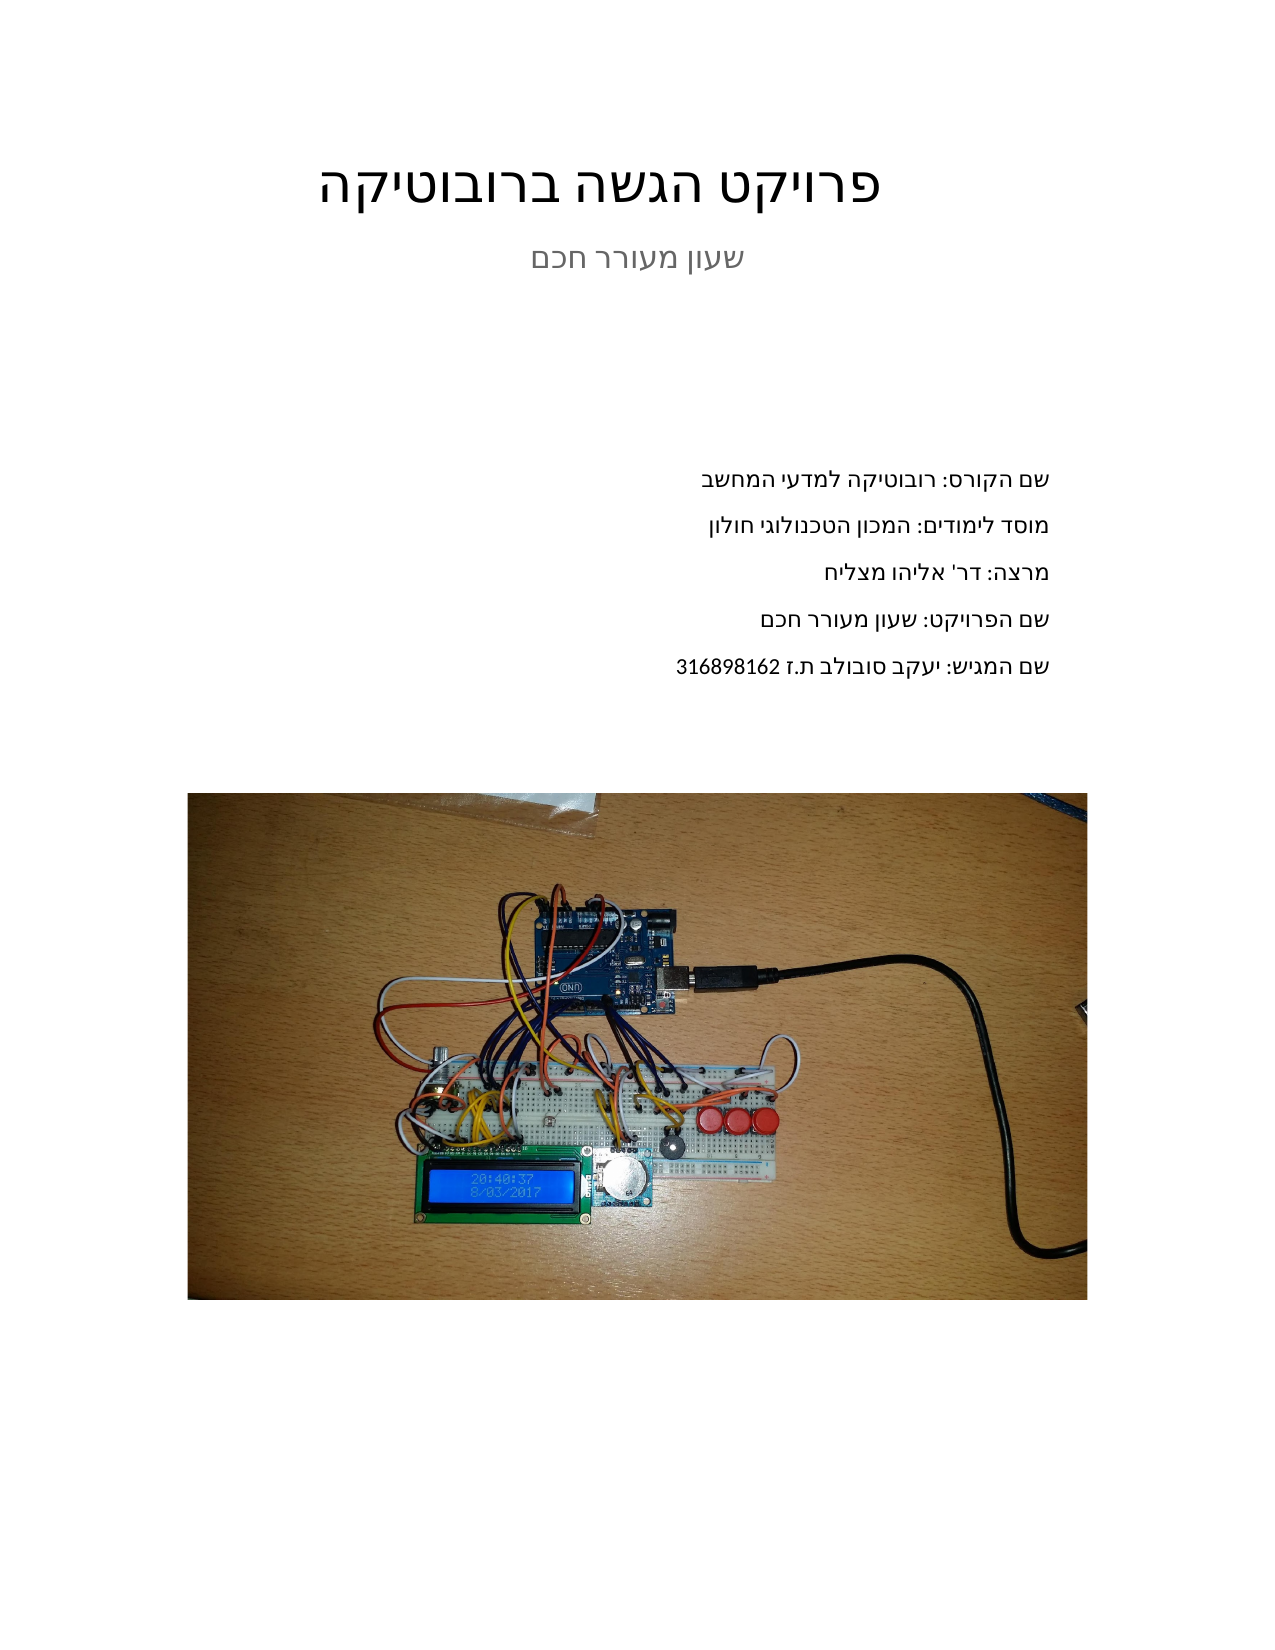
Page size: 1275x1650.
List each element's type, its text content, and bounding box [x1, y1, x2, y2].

text מוסד לימודים: המכון הטכנולוגי חולון [150, 512, 1050, 540]
text שם הפרויקט: שעון מעורר חכם [150, 605, 1050, 633]
text שם הקורס: רובוטיקה למדעי המחשב [150, 465, 1050, 493]
subtitle שעון מעורר חכם [150, 238, 1125, 276]
title פרויקט הגשה ברובוטיקה [150, 150, 1050, 216]
text שם המגיש: יעקב סובולב ת.ז 316898162 [150, 652, 1050, 711]
picture [187, 793, 1088, 1300]
text מרצה: דר' אליהו מצליח [150, 558, 1050, 587]
